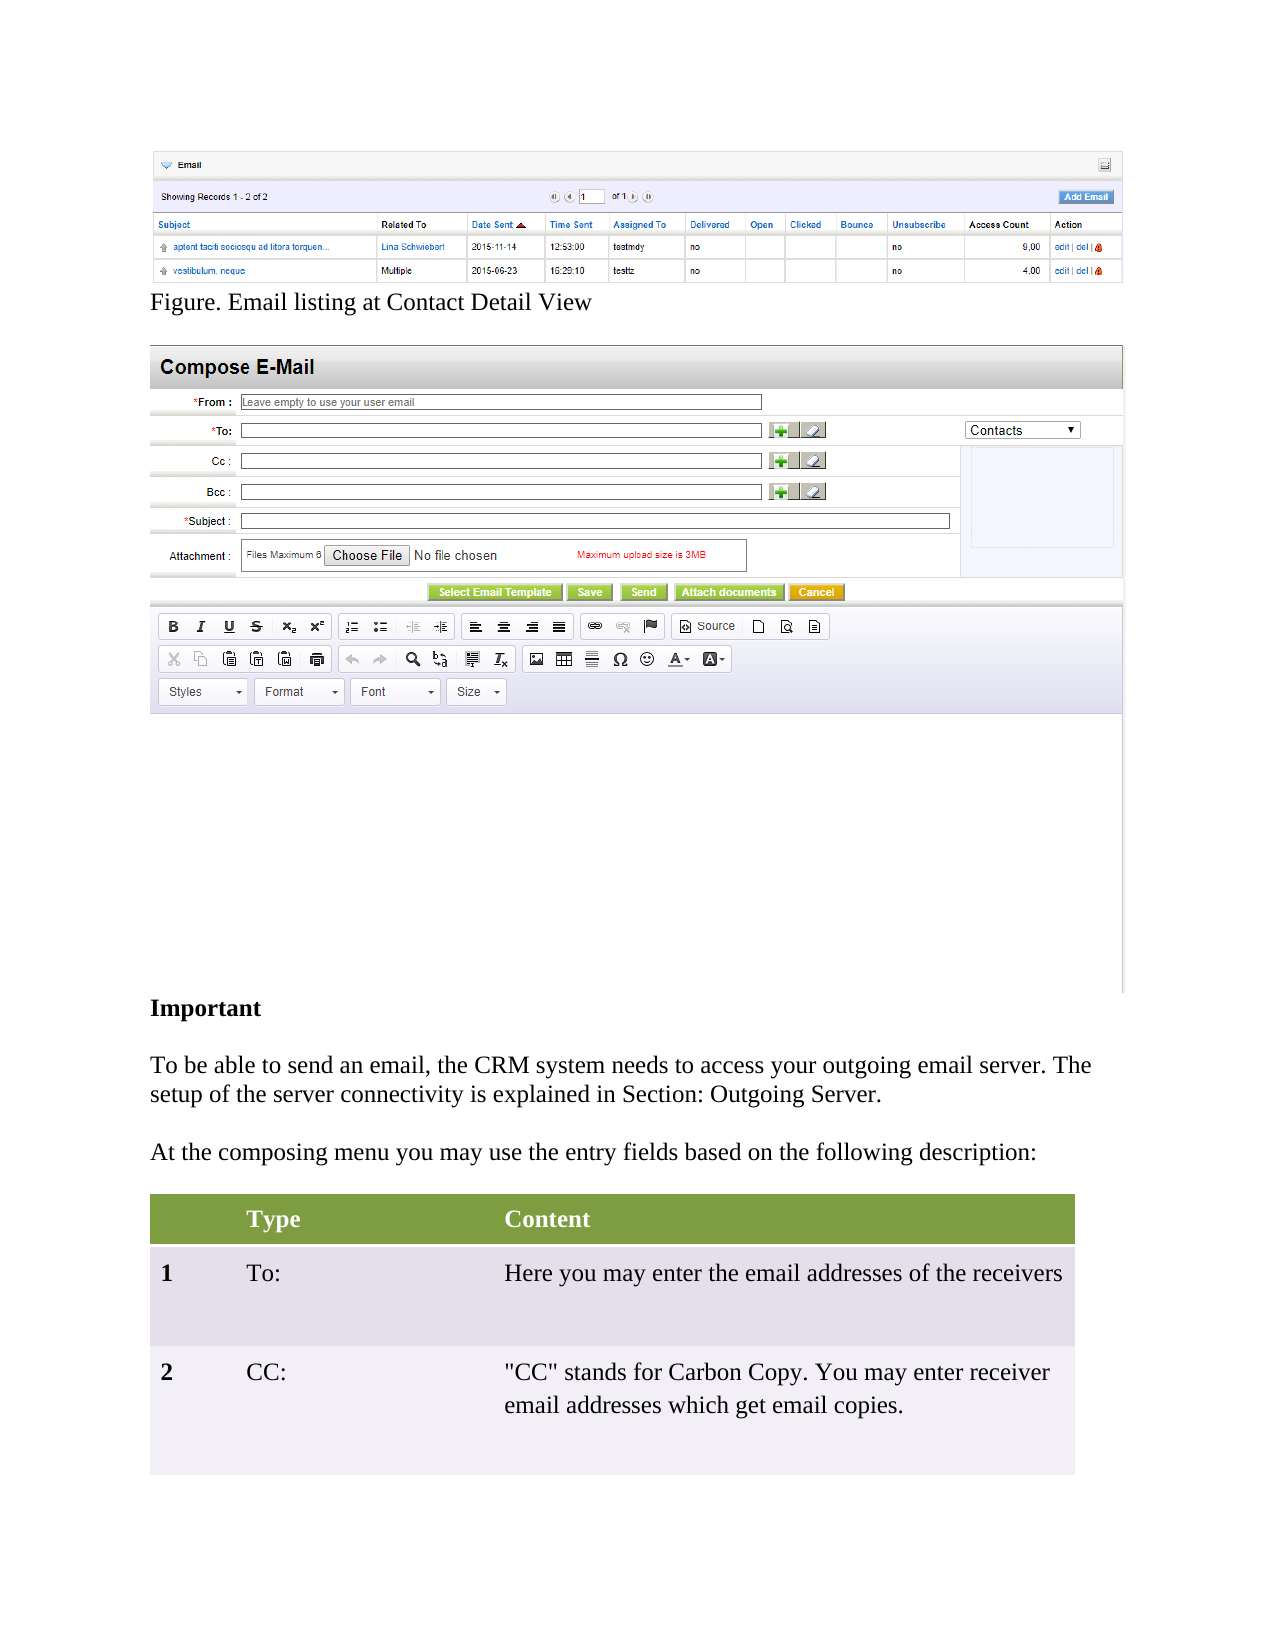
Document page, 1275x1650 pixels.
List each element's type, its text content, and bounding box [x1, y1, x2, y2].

table_cell To: [236, 1247, 494, 1346]
table_cell 2 [150, 1346, 236, 1475]
table_header Type [236, 1194, 494, 1244]
text Figure. Email listing at Contact Detail View [150, 288, 1125, 316]
text To be able to send an email, the CRM system needs to access your outgoing email server. The setup of the server connectivity is explained in Section: Outgoing Server. [150, 1050, 1125, 1108]
table_header Content [494, 1194, 1075, 1244]
table_cell Here you may enter the email addresses of the receivers [494, 1247, 1075, 1346]
picture [150, 150, 1125, 288]
table_header [150, 1194, 236, 1244]
table_cell "CC" stands for Carbon Copy. You may enter receiver email addresses which get email copies. [494, 1346, 1075, 1475]
text Important [150, 993, 1125, 1022]
table_cell CC: [236, 1346, 494, 1475]
table_cell 1 [150, 1247, 236, 1346]
picture [150, 345, 1125, 993]
text At the composing menu you may use the entry fields based on the following description: [150, 1137, 1125, 1165]
